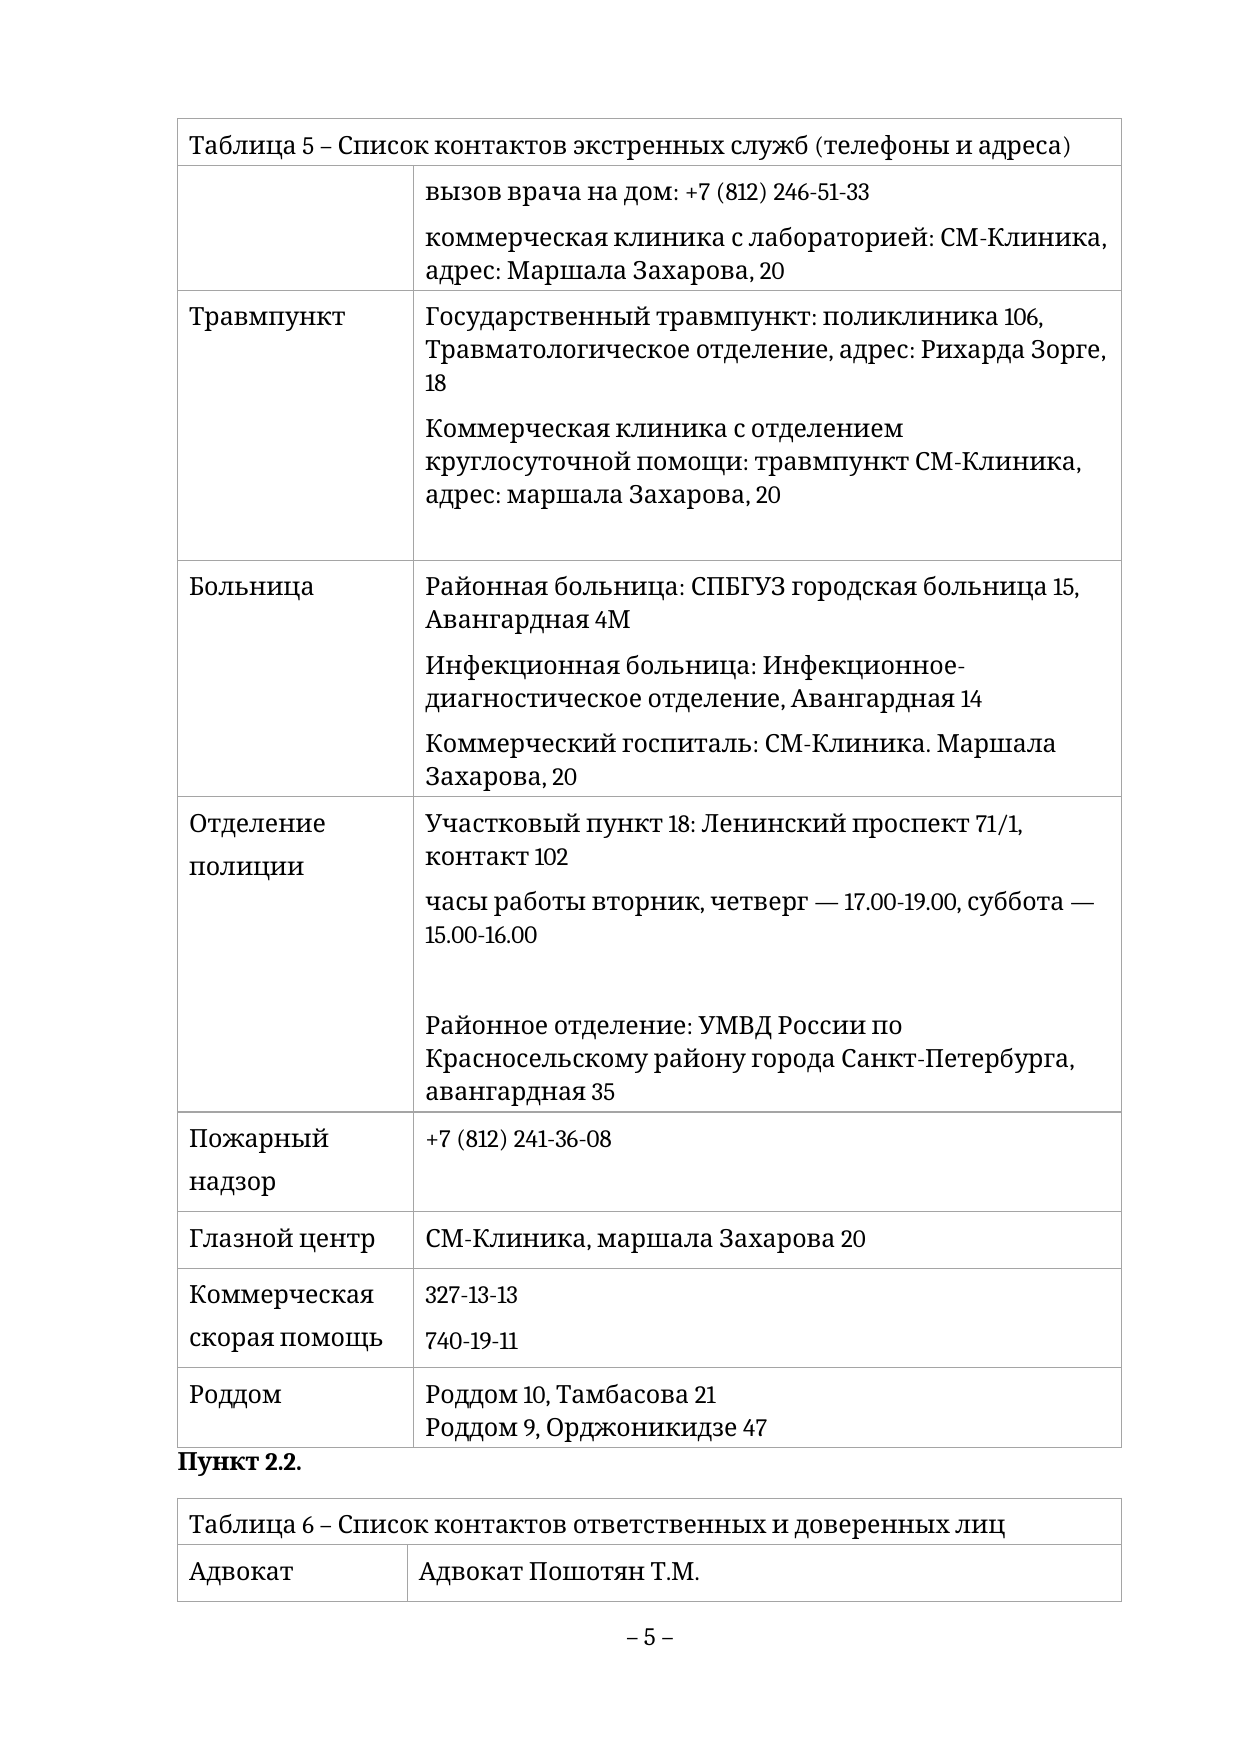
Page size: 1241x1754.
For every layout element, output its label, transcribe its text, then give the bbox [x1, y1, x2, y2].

table_cell Роддом [178, 1368, 413, 1447]
text Пункт 2.2. [177, 1448, 1122, 1477]
table_cell Районная больница: СПБГУЗ городская больница 15, Авангардная 4М Инфекционная больница: Инфекционное-диагностическое отделение, Авангардная 14 Коммерческий госпиталь: СМ-Клиника. Маршала Захарова, 20 [414, 561, 1121, 796]
table_cell Адвокат Пошотян Т.М. [408, 1545, 1121, 1601]
table_cell +7 (812) 241-36-08 [414, 1113, 1121, 1211]
table_cell СМ-Клиника, маршала Захарова 20 [414, 1212, 1121, 1268]
table_cell Больница [178, 561, 413, 796]
table_cell Отделение полиции [178, 797, 413, 1111]
table_cell [178, 166, 413, 290]
table_cell Пожарный надзор [178, 1113, 413, 1211]
table_cell Травмпункт [178, 291, 413, 559]
table_cell вызов врача на дом: +7 (812) 246-51-33 коммерческая клиника с лабораторией: СМ-Клиника, адрес: Маршала Захарова, 20 [414, 166, 1121, 290]
table_cell Роддом 10, Тамбасова 21 Роддом 9, Орджоникидзе 47 [414, 1368, 1121, 1447]
table_cell 327-13-13 740-19-11 [414, 1269, 1121, 1367]
table_cell Государственный травмпункт: поликлиника 106, Травматологическое отделение, адрес: Рихарда Зорге, 18 Коммерческая клиника с отделением круглосуточной помощи: травмпункт СМ-Клиника, адрес: маршала Захарова, 20 [414, 291, 1121, 559]
table_cell Участковый пункт 18: Ленинский проспект 71/1, контакт 102 часы работы вторник, четверг — 17.00-19.00, суббота — 15.00-16.00 Районное отделение: УМВД России по Красносельскому району города Санкт-Петербурга, авангардная 35 [414, 797, 1121, 1111]
table_cell Адвокат [178, 1545, 407, 1601]
table_cell Коммерческая скорая помощь [178, 1269, 413, 1367]
table_header Таблица 5 – Список контактов экстренных служб (телефоны и адреса) [178, 119, 1121, 165]
table_cell Глазной центр [178, 1212, 413, 1268]
table_header Таблица 6 – Список контактов ответственных и доверенных лиц [178, 1499, 1121, 1544]
